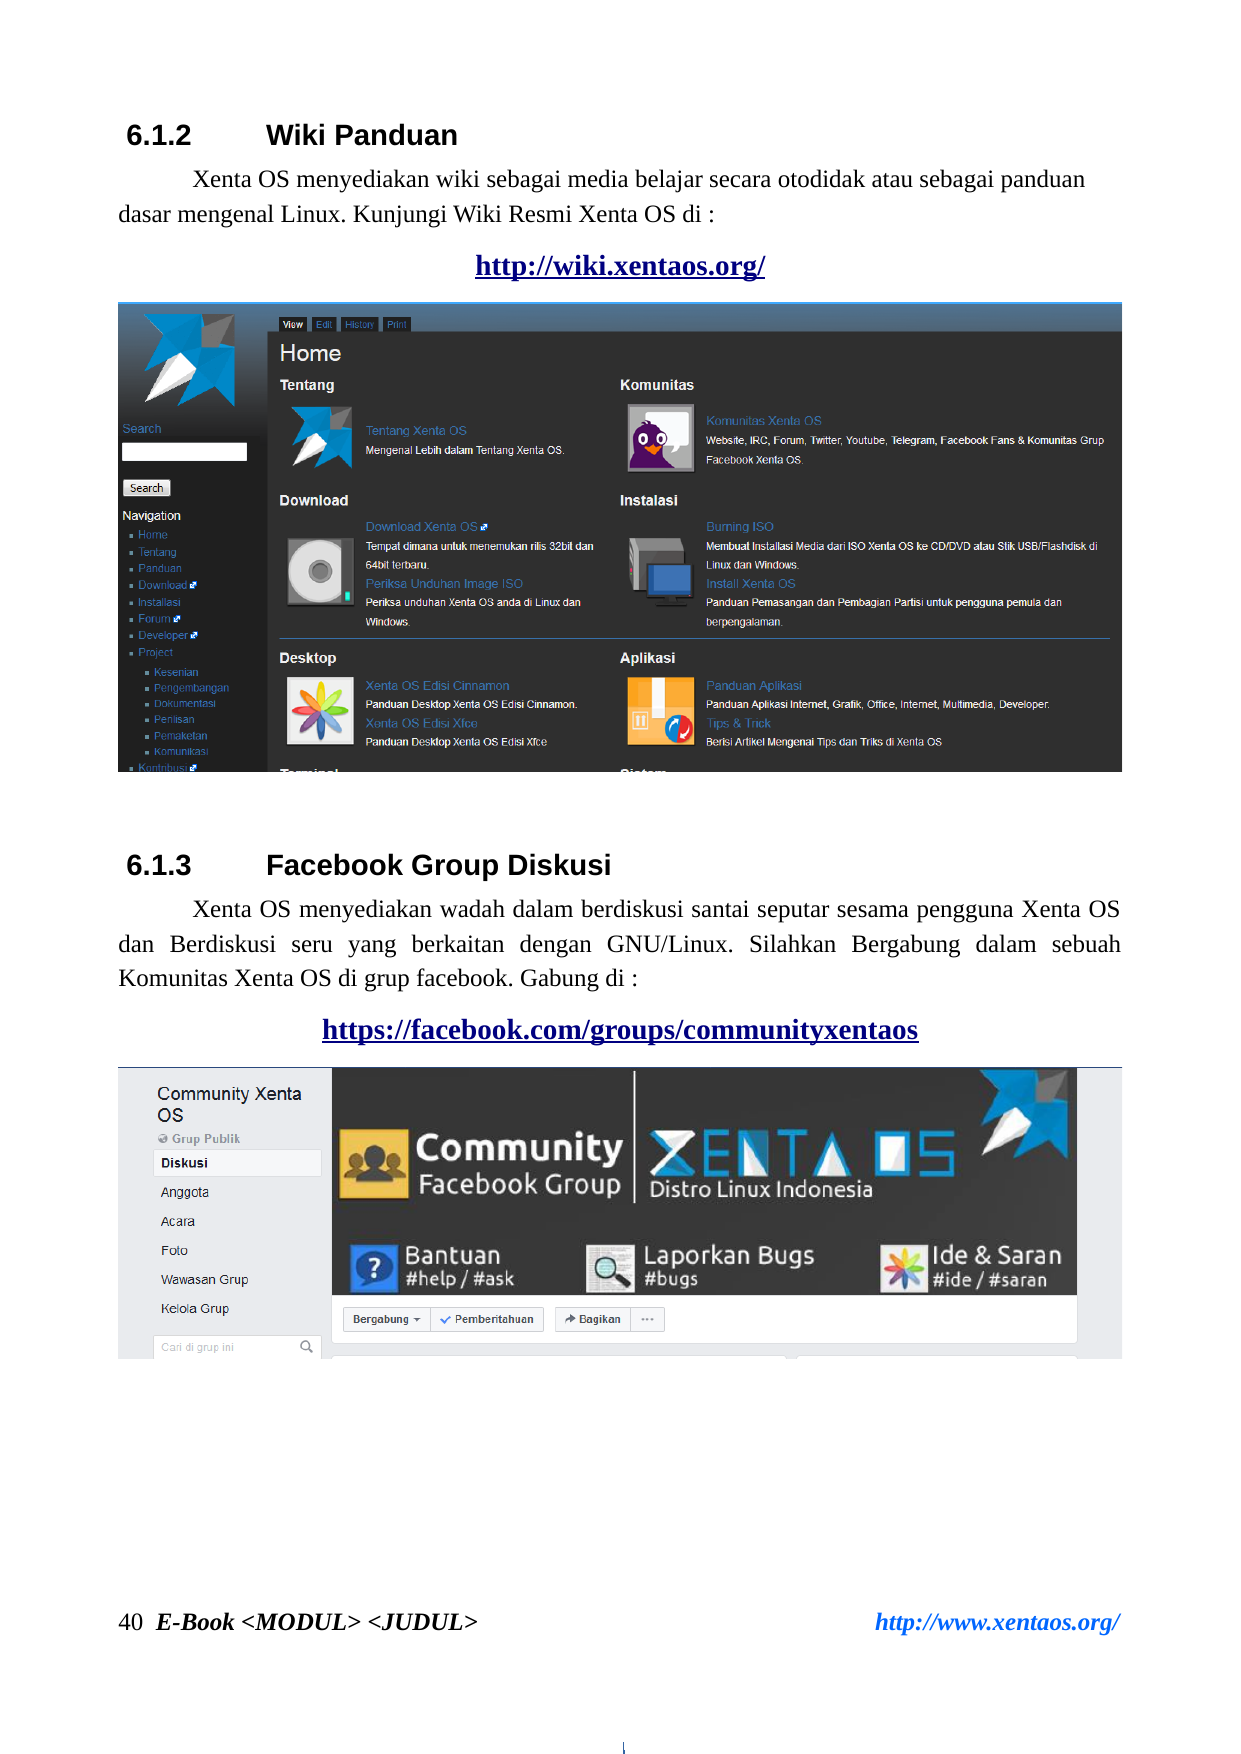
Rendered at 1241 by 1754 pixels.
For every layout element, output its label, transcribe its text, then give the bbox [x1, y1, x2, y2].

text Xenta OS menyediakan wiki sebagai media belajar secara otodidak atau sebagai panduan dasar mengenal Linux. Kunjungi Wiki Resmi Xenta OS di : [118, 164, 1122, 228]
text https://facebook.com/groups/communityxentaos [118, 1012, 1122, 1046]
subtitle Wiki Panduan [118, 118, 1122, 152]
picture [118, 302, 1123, 772]
picture [118, 1067, 1123, 1359]
text http://wiki.xentaos.org/ [118, 248, 1122, 281]
text Xenta OS menyediakan wadah dalam berdiskusi santai seputar sesama pengguna Xenta OS dan Berdiskusi seru yang berkaitan dengan GNU/Linux. Silahkan Bergabung dalam sebuah Komunitas Xenta OS di grup facebook. Gabung di : [118, 894, 1122, 992]
subtitle Facebook Group Diskusi [118, 848, 1122, 882]
